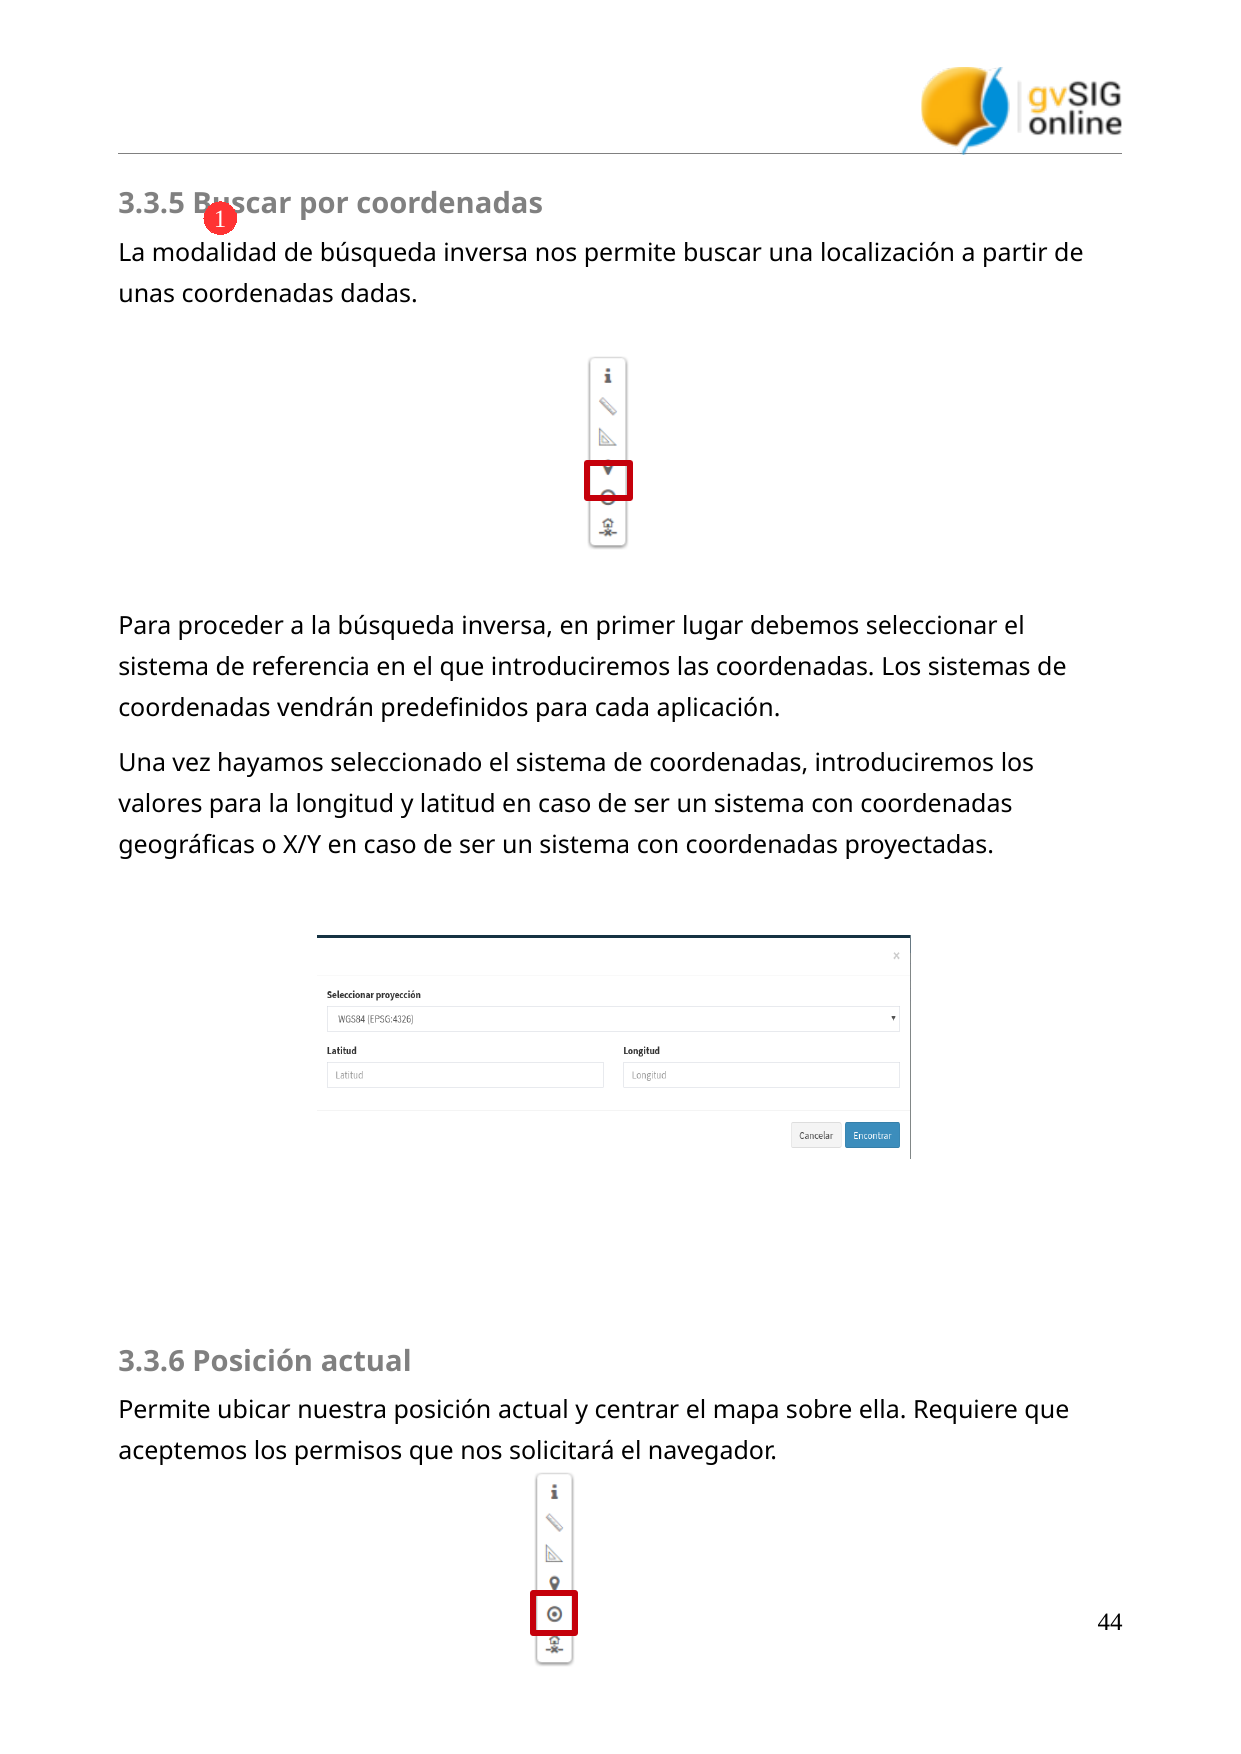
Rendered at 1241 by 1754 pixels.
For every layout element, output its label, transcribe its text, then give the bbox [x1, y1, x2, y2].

picture [533, 1636, 577, 1668]
picture [586, 356, 631, 460]
text Una vez hayamos seleccionado el sistema de coordenadas, introduciremos los valores para la longitud y latitud en caso de ser un sistema con coordenadas geográficas o X/Y en caso de ser un sistema con coordenadas proyectadas. [118, 745, 1122, 861]
picture [586, 501, 631, 551]
picture [533, 1472, 577, 1590]
picture [317, 935, 911, 1159]
subtitle 3.3.5 Buscar por coordenadas [118, 182, 1122, 222]
picture [921, 67, 1122, 155]
text Para proceder a la búsqueda inversa, en primer lugar debemos seleccionar el sistema de referencia en el que introduciremos las coordenadas. Los sistemas de coordenadas vendrán predefinidos para cada aplicación. [118, 608, 1122, 723]
text Permite ubicar nuestra posición actual y centrar el mapa sobre ella. Requiere que aceptemos los permisos que nos solicitará el navegador. [118, 1392, 1122, 1467]
text La modalidad de búsqueda inversa nos permite buscar una localización a partir de unas coordenadas dadas. [118, 234, 1122, 309]
subtitle 3.3.6 Posición actual [118, 1340, 1122, 1379]
picture [536, 1596, 572, 1630]
picture [590, 466, 627, 495]
